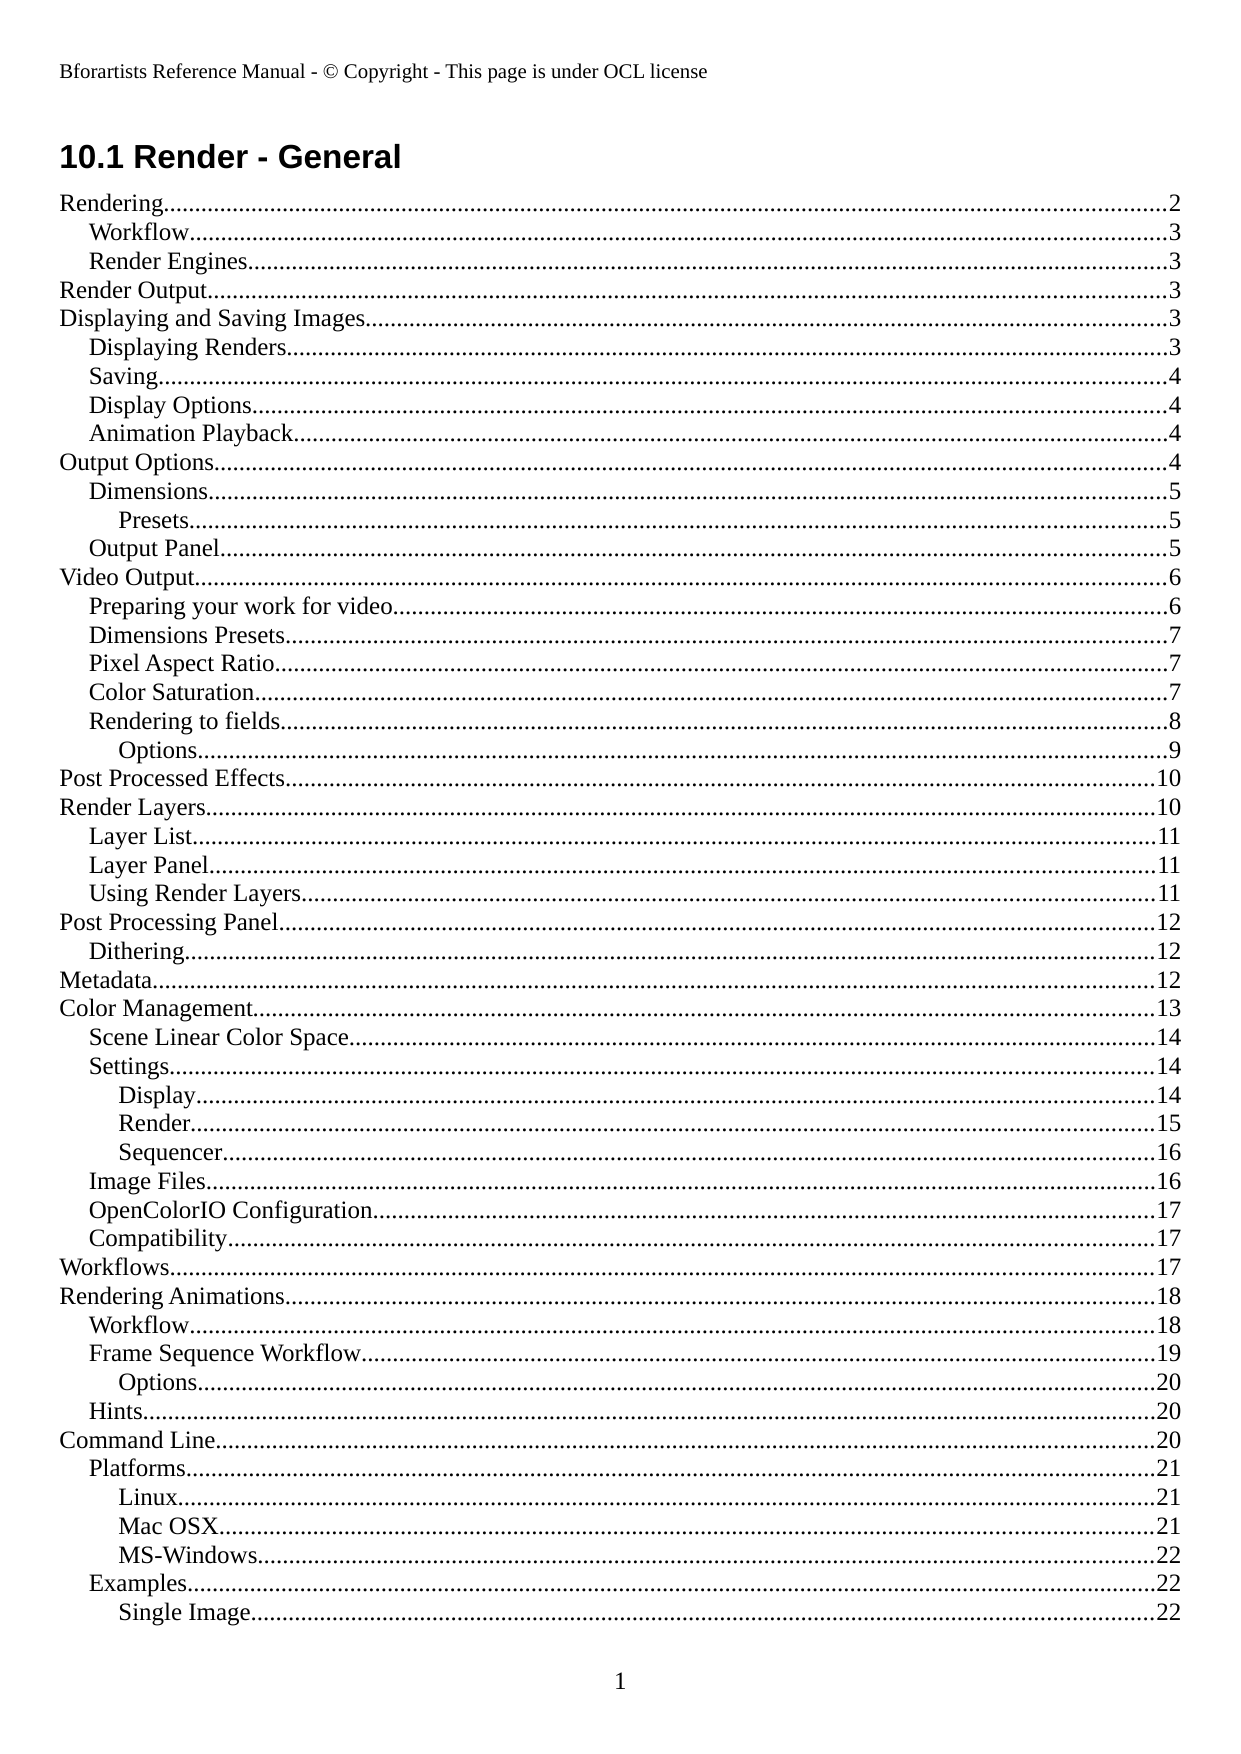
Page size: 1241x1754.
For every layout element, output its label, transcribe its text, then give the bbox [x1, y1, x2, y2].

text Layer Panel 11 [88, 850, 1181, 878]
text Output Options 4 [59, 447, 1181, 476]
text MS-Windows 22 [118, 1540, 1181, 1568]
text Pixel Aspect Ratio 7 [88, 648, 1181, 677]
subtitle 10.1 Render - General [59, 138, 1181, 176]
text Frame Sequence Workflow 19 [88, 1338, 1181, 1367]
text Metadata 12 [59, 965, 1181, 993]
text Scene Linear Color Space 14 [88, 1022, 1181, 1051]
text Rendering 2 [59, 188, 1181, 217]
text Mac OSX 21 [118, 1511, 1181, 1540]
text Render Layers 10 [59, 792, 1181, 821]
text Settings 14 [88, 1051, 1181, 1080]
text Dimensions 5 [88, 476, 1181, 505]
text Workflow 18 [88, 1310, 1181, 1338]
text Rendering Animations 18 [59, 1281, 1181, 1310]
text Linux 21 [118, 1482, 1181, 1511]
text Animation Playback 4 [88, 418, 1181, 447]
text Sequencer 16 [118, 1137, 1181, 1166]
text Platforms 21 [88, 1453, 1181, 1482]
text Display 14 [118, 1080, 1181, 1108]
text Output Panel 5 [88, 533, 1181, 562]
text Dithering 12 [88, 936, 1181, 965]
text Saving 4 [88, 361, 1181, 390]
text Color Management 13 [59, 993, 1181, 1022]
text Post Processed Effects 10 [59, 763, 1181, 792]
text Examples 22 [88, 1568, 1181, 1597]
text OpenColorIO Configuration 17 [88, 1195, 1181, 1223]
text Rendering to fields 8 [88, 706, 1181, 735]
text Render Output 3 [59, 275, 1181, 303]
text Displaying Renders 3 [88, 332, 1181, 361]
text Single Image 22 [118, 1597, 1181, 1626]
text Render Engines 3 [88, 246, 1181, 275]
text Render 15 [118, 1108, 1181, 1137]
text Command Line 20 [59, 1425, 1181, 1453]
text Display Options 4 [88, 390, 1181, 418]
text Dimensions Presets 7 [88, 620, 1181, 648]
text Compatibility 17 [88, 1223, 1181, 1252]
text Using Render Layers 11 [88, 878, 1181, 907]
text Color Saturation 7 [88, 677, 1181, 706]
text Presets 5 [118, 505, 1181, 533]
text Workflow 3 [88, 217, 1181, 246]
text Layer List 11 [88, 821, 1181, 850]
text Post Processing Panel 12 [59, 907, 1181, 936]
text Video Output 6 [59, 562, 1181, 591]
text Hints 20 [88, 1396, 1181, 1425]
text Workflows 17 [59, 1252, 1181, 1281]
text Options 9 [118, 735, 1181, 763]
text Options 20 [118, 1367, 1181, 1396]
text Displaying and Saving Images 3 [59, 303, 1181, 332]
text Preparing your work for video 6 [88, 591, 1181, 620]
text Image Files 16 [88, 1166, 1181, 1195]
